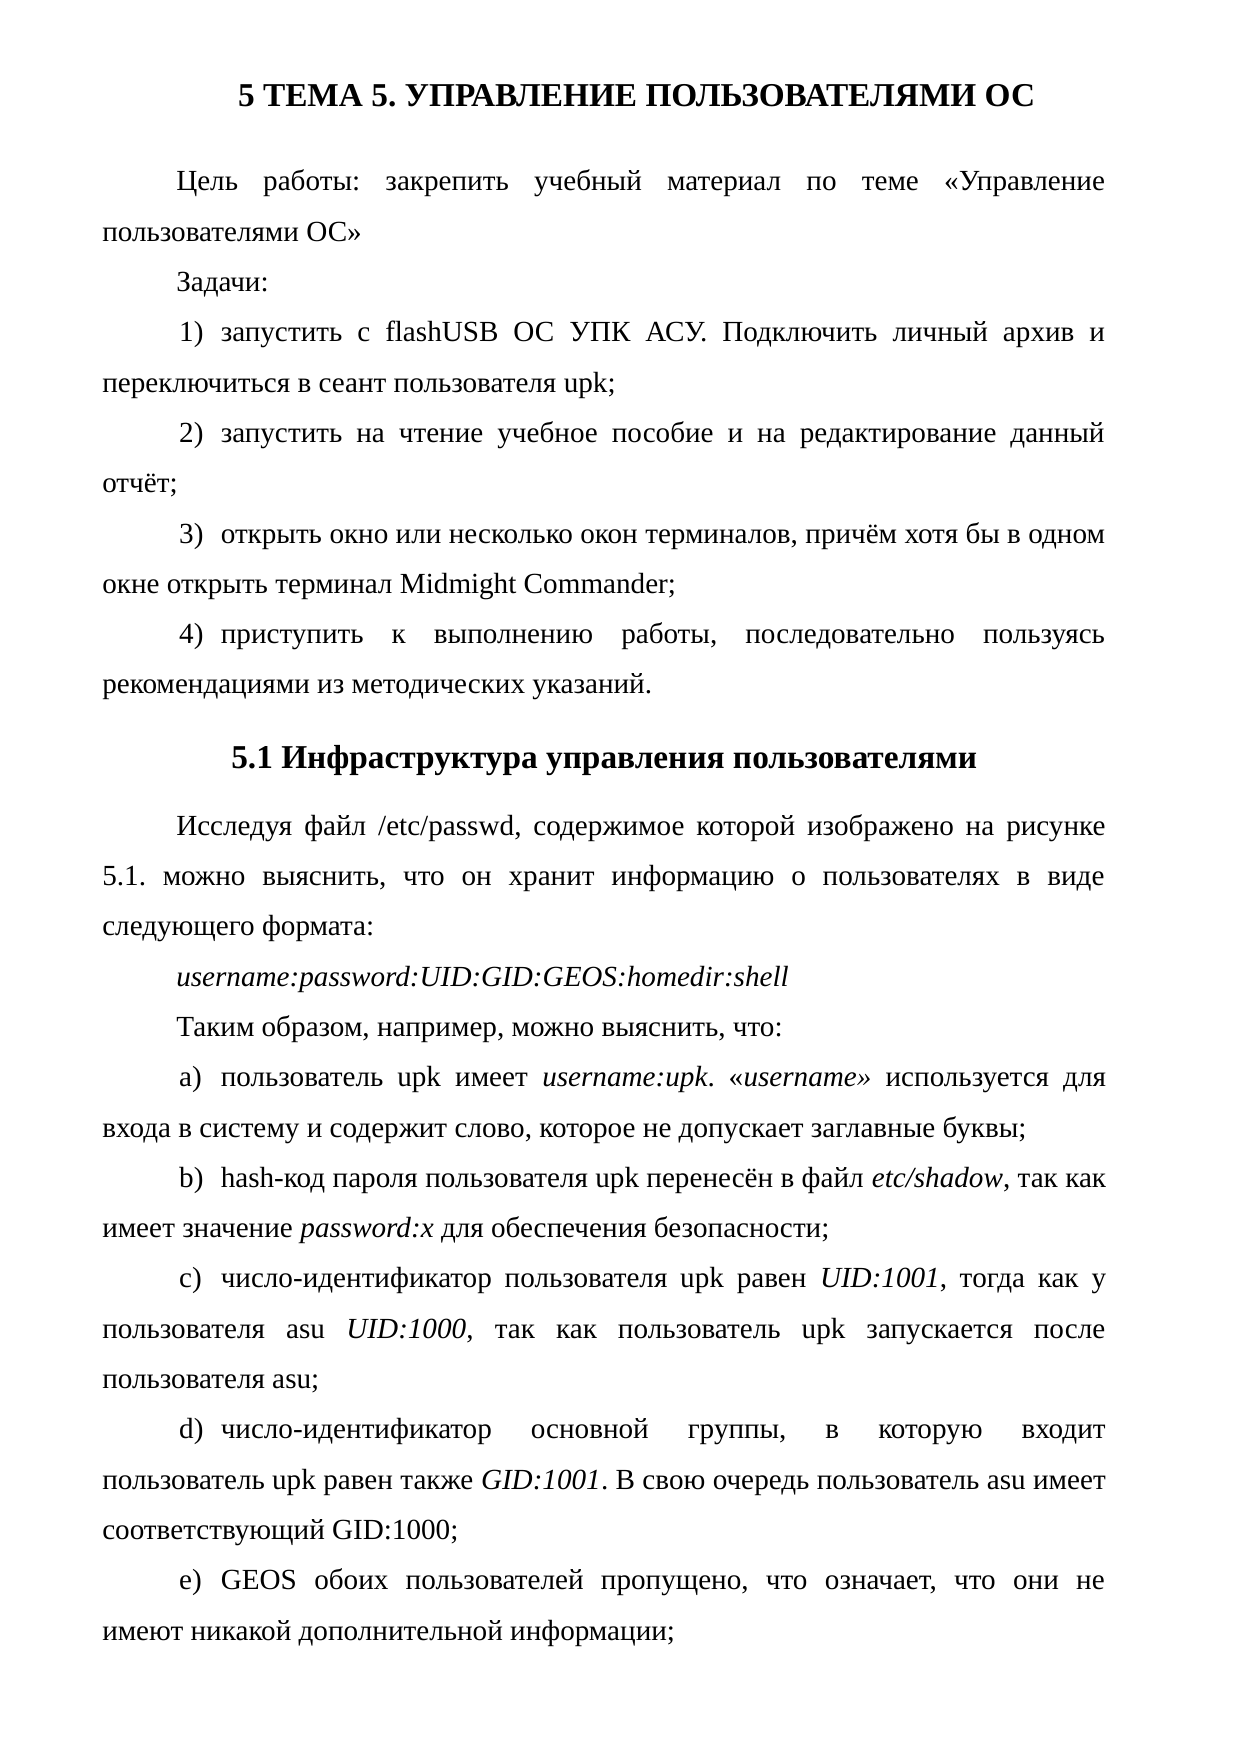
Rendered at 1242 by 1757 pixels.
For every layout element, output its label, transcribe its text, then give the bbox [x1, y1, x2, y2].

list открыть окно или несколько окон терминалов, причём хотя бы в одном окне открыть терминал Midmight Commander; [102, 516, 1106, 599]
text username:password:UID:GID:GEOS:homedir:shell [102, 959, 1106, 992]
subtitle 5.1 Инфраструктура управления пользователями [102, 738, 1106, 776]
text Таким образом, например, можно выяснить, что: [102, 1009, 1106, 1043]
text Задачи: [102, 264, 1106, 298]
list число-идентификатор пользователя upk равен UID:1001, тогда как у пользователя asu UID:1000, так как пользователь upk запускается после пользователя asu; [102, 1261, 1106, 1395]
list hash-код пароля пользователя upk перенесён в файл etc/shadow, так как имеет значение password:x для обеспечения безопасности; [102, 1160, 1106, 1244]
list запустить на чтение учебное пособие и на редактирование данный отчёт; [102, 415, 1106, 499]
subtitle 5 ТЕМА 5. УПРАВЛЕНИЕ ПОЛЬЗОВАТЕЛЯМИ ОС [102, 75, 1106, 113]
text Цель работы: закрепить учебный материал по теме «Управление пользователями ОС» [102, 163, 1106, 247]
list запустить с flashUSB ОС УПК АСУ. Подключить личный архив и переключиться в сеант пользователя upk; [102, 314, 1106, 398]
list GEOS обоих пользователей пропущено, что означает, что они не имеют никакой дополнительной информации; [102, 1562, 1106, 1646]
list приступить к выполнению работы, последовательно пользуясь рекомендациями из методических указаний. [102, 616, 1106, 700]
text Исследуя файл /etc/passwd, содержимое которой изображено на рисунке 5.1. можно выяснить, что он хранит информацию о пользователях в виде следующего формата: [102, 808, 1106, 942]
list пользователь upk имеет username:upk. «username» используется для входа в систему и содержит слово, которое не допускает заглавные буквы; [102, 1059, 1106, 1143]
list число-идентификатор основной группы, в которую входит пользователь upk равен также GID:1001. В свою очередь пользователь asu имеет соответствующий GID:1000; [102, 1412, 1106, 1546]
